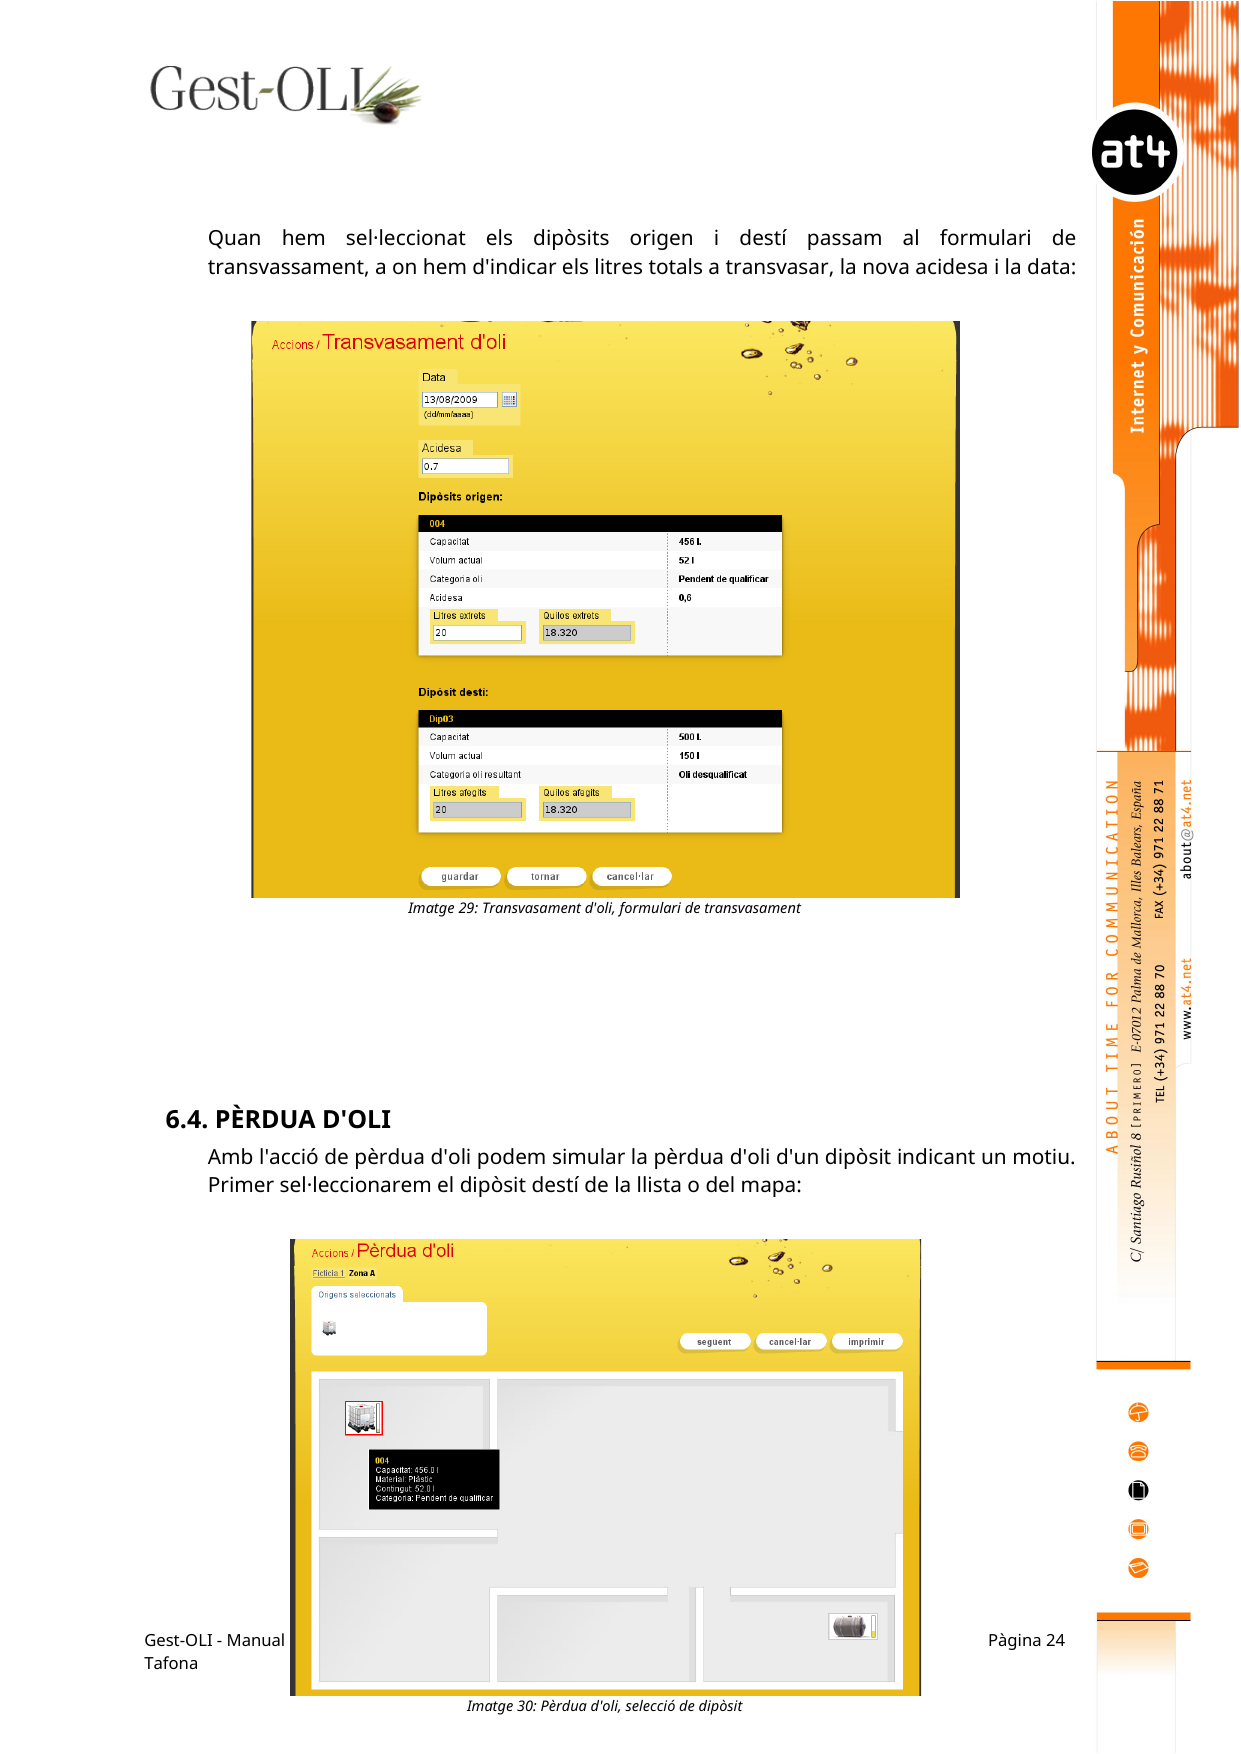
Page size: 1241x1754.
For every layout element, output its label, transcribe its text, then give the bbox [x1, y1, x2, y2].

text Imatge 30: Pèrdua d'oli, selecció de dipòsit [290, 1696, 921, 1715]
subtitle 6.4. PÈRDUA D'OLI [133, 1101, 1078, 1136]
picture [251, 321, 960, 898]
picture [1085, 1, 1239, 1753]
picture [149, 66, 423, 126]
text Quan hem sel·leccionat els dipòsits origen i destí passam al formulari de transvassament, a on hem d'indicar els litres totals a transvasar, la nova acidesa i la data: [208, 223, 1078, 280]
text Imatge 29: Transvasament d'oli, formulari de transvasament [251, 898, 959, 918]
text Amb l'acció de pèrdua d'oli podem simular la pèrdua d'oli d'un dipòsit indicant un motiu. Primer sel·leccionarem el dipòsit destí de la llista o del mapa: [208, 1142, 1078, 1199]
picture [290, 1239, 922, 1696]
